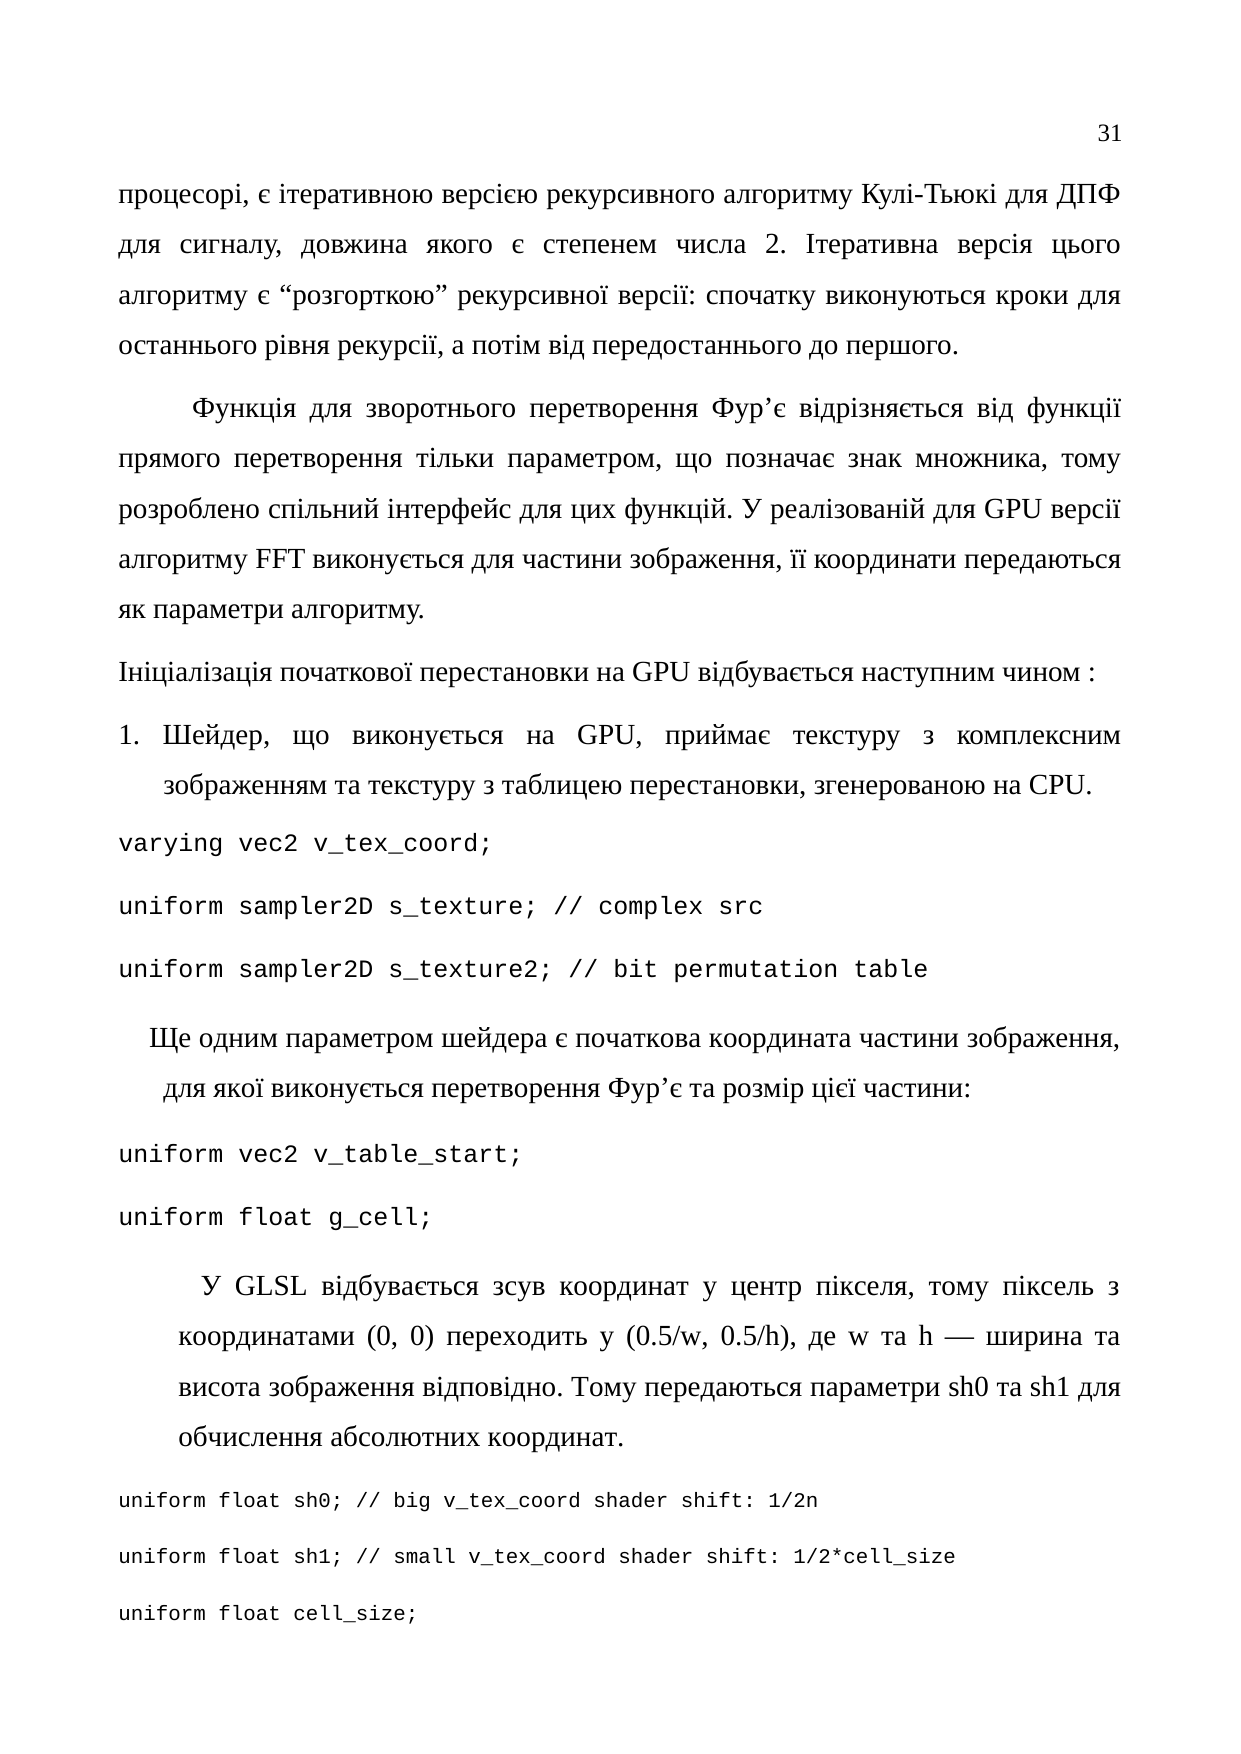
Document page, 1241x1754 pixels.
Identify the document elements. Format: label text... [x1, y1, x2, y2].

list uniform float sh0; // big v_tex_coord shader shift: 1/2n [118, 1490, 1122, 1514]
list uniform sampler2D s_texture; // complex src [118, 893, 1122, 922]
list uniform sampler2D s_texture2; // bit permutation table [118, 957, 1122, 985]
list uniform vec2 v_table_start; [118, 1142, 1122, 1170]
list uniform float cell_size; [118, 1603, 1122, 1626]
list Ще одним параметром шейдера є початкова координата частини зображення, для якої виконується перетворення Фур’є та розмір цієї частини: [118, 1020, 1122, 1104]
text Функція для зворотнього перетворення Фур’є відрізняється від функції прямого перетворення тільки параметром, що позначає знак множника, тому розроблено спільний інтерфейс для цих функцій. У реалізованій для GPU версії алгоритму FFT виконується для частини зображення, її координати передаються як параметри алгоритму. [118, 390, 1122, 625]
list У GLSL відбувається зсув координат у центр пікселя, тому піксель з координатами (0, 0) переходить у (0.5/w, 0.5/h), де w та h — ширина та висота зображення відповідно. Тому передаються параметри sh0 та sh1 для обчислення абсолютних координат. [118, 1268, 1122, 1453]
list varying vec2 v_tex_coord; [118, 830, 1122, 858]
text процесорі, є ітеративною версією рекурсивного алгоритму Кулі-Тьюкі для ДПФ для сигналу, довжина якого є степенем числа 2. Ітеративна версія цього алгоритму є “розгорткою” рекурсивної версії: спочатку виконуються кроки для останнього рівня рекурсії, а потім від передостаннього до першого. [118, 176, 1122, 361]
list uniform float g_cell; [118, 1205, 1122, 1233]
list uniform float sh1; // small v_tex_coord shader shift: 1/2*cell_size [118, 1547, 1122, 1570]
list Ініціалізація початкової перестановки на GPU відбувається наступним чином : [118, 654, 1122, 688]
list 1. Шейдер, що виконується на GPU, приймає текстуру з комплексним зображенням та текстуру з таблицею перестановки, згенерованою на CPU. [118, 717, 1122, 801]
